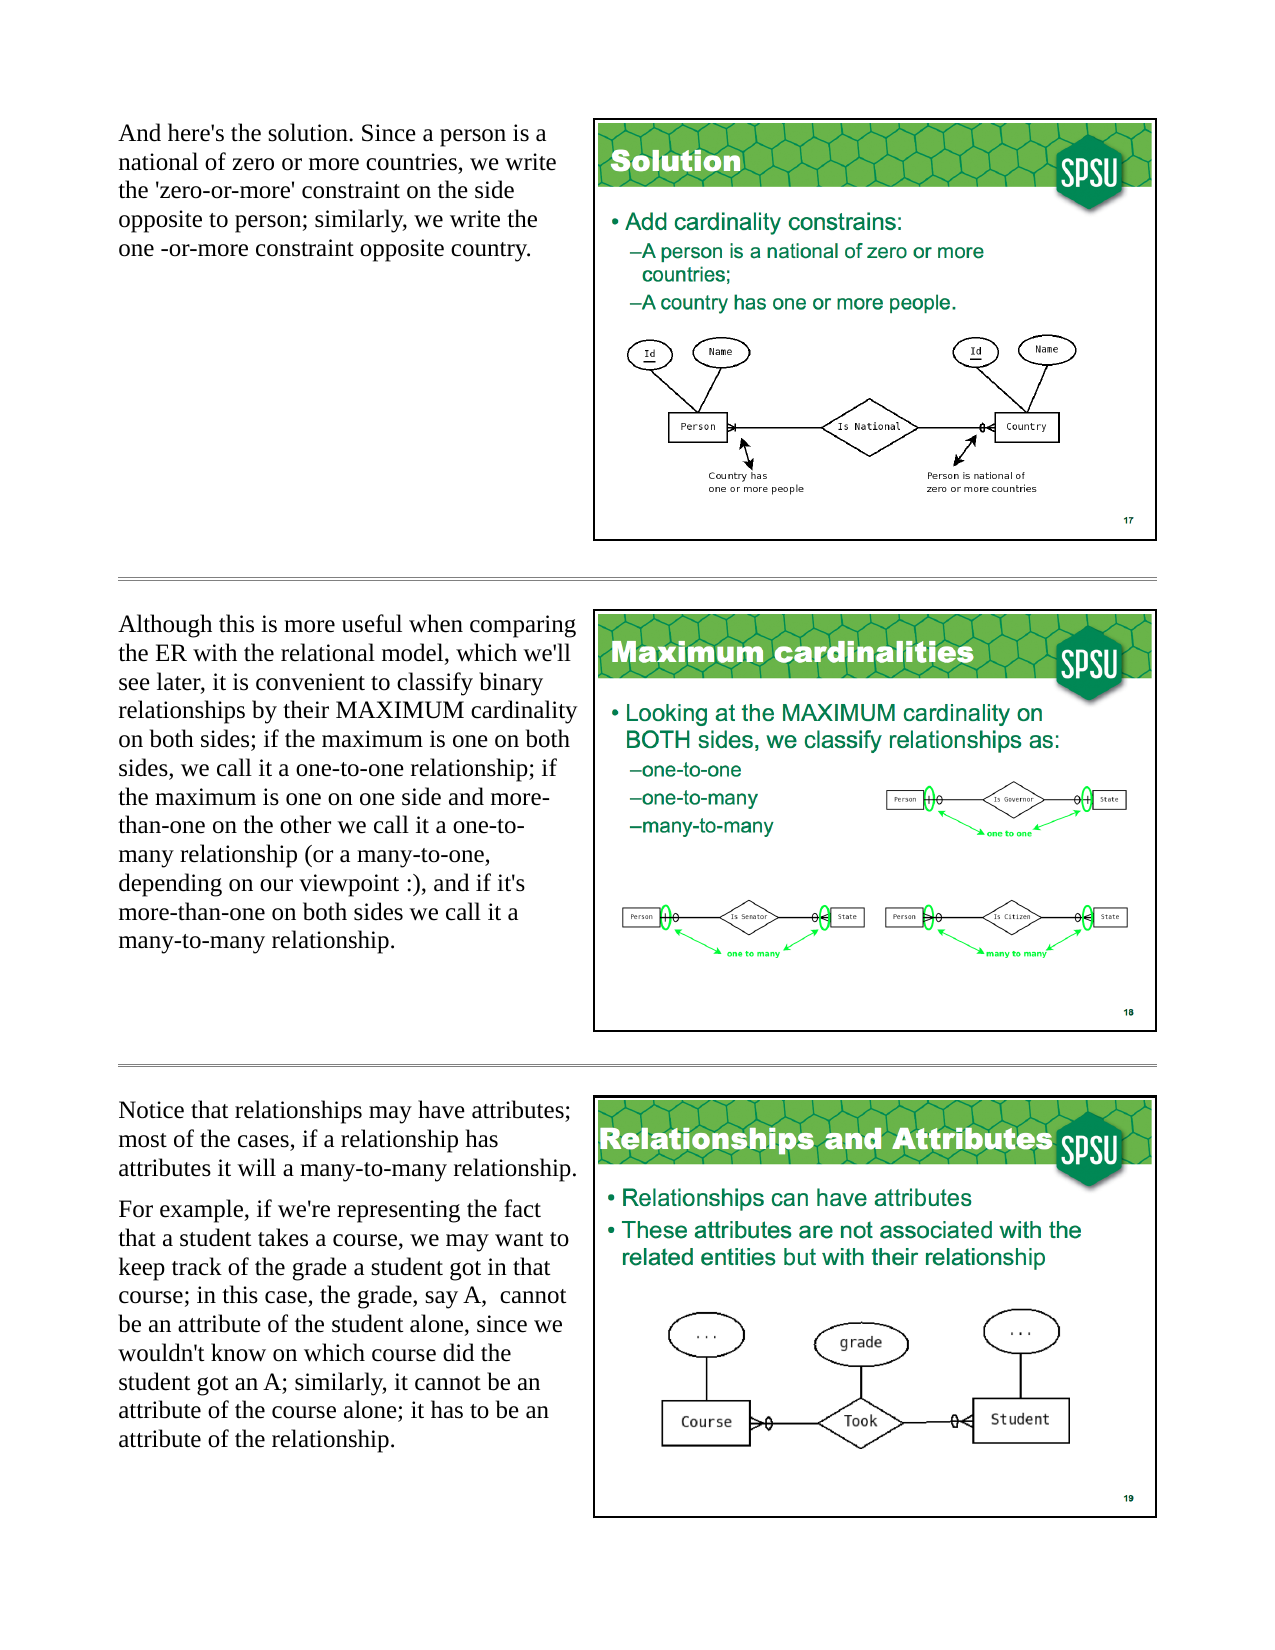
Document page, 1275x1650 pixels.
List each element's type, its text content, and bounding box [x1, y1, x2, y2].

text [595, 611, 1155, 1030]
text Although this is more useful when comparing the ER with the relational model, which we'll see later, it is convenient to classify binary relationships by their MAXIMUM cardinality on both sides; if the maximum is one on both sides, we call it a one-to-one relationship; if the maximum is one on one side and more-than-one on the other we call it a one-to-many relationship (or a many-to-one, depending on our viewpoint :), and if it's more-than-one on both sides we call it a many-to-many relationship. [118, 609, 593, 954]
text Notice that relationships may have attributes; most of the cases, if a relationship has attributes it will a many-to-many relationship. [118, 1095, 593, 1182]
picture [598, 123, 1152, 536]
text [595, 120, 1155, 539]
text For example, if we're representing the fact that a student takes a course, we may want to keep track of the grade a student got in that course; in this case, the grade, say A, cannot be an attribute of the student alone, since we wouldn't know on which course did the student got an A; similarly, it cannot be an attribute of the course alone; it has to be an attribute of the relationship. [118, 1194, 593, 1453]
picture [598, 1100, 1152, 1514]
text And here's the solution. Since a person is a national of zero or more countries, we write the 'zero-or-more' constraint on the side opposite to person; similarly, we write the one -or-more constraint opposite country. [118, 118, 593, 262]
picture [598, 614, 1152, 1028]
text [595, 1098, 1155, 1516]
